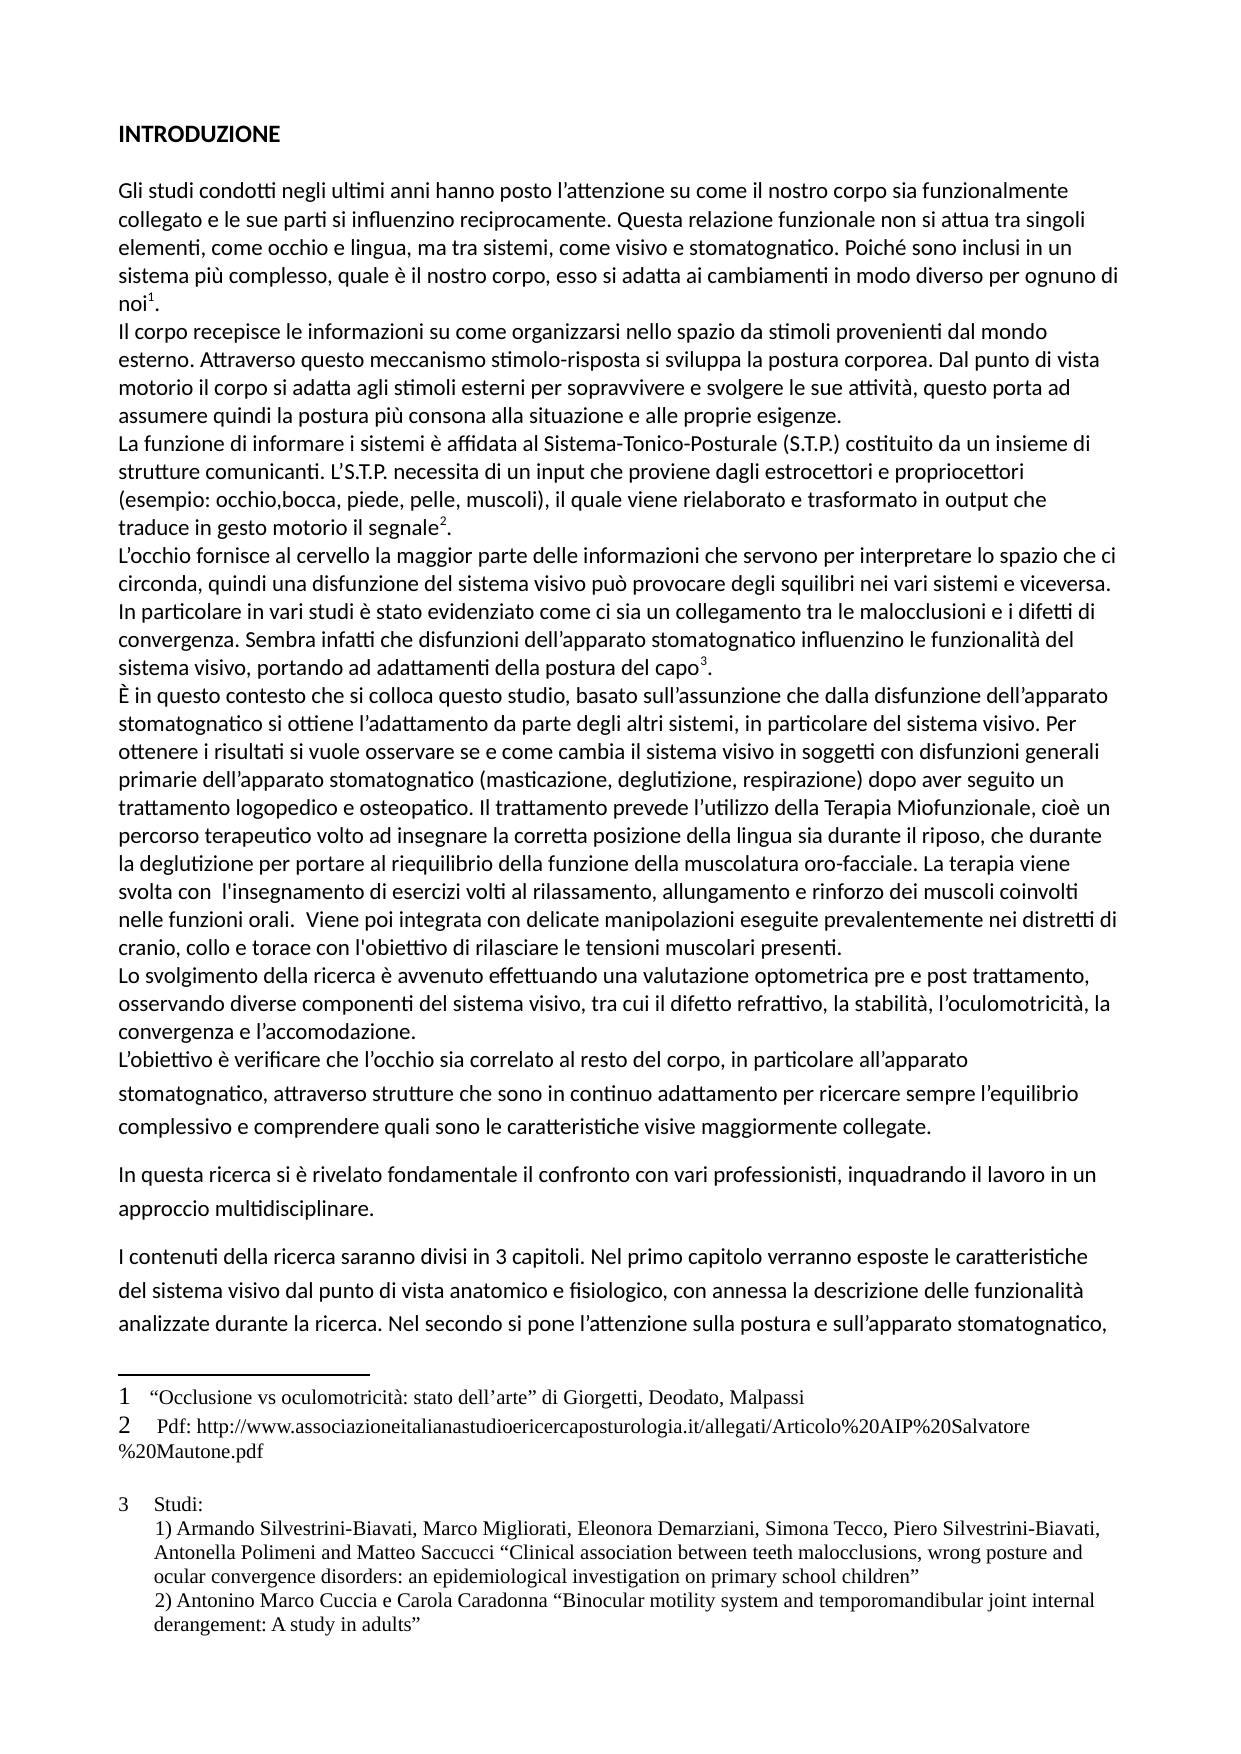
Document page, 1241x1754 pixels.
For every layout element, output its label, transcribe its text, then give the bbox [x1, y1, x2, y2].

text È in questo contesto che si colloca questo studio, basato sull’assunzione che dalla disfunzione dell’apparato stomatognatico si ottiene l’adattamento da parte degli altri sistemi, in particolare del sistema visivo. Per ottenere i risultati si vuole osservare se e come cambia il sistema visivo in soggetti con disfunzioni generali primarie dell’apparato stomatognatico (masticazione, deglutizione, respirazione) dopo aver seguito un trattamento logopedico e osteopatico. Il trattamento prevede l’utilizzo della Terapia Miofunzionale, cioè un percorso terapeutico volto ad insegnare la corretta posizione della lingua sia durante il riposo, che durante la deglutizione per portare al riequilibrio della funzione della muscolatura oro-facciale. La terapia viene svolta con l'insegnamento di esercizi volti al rilassamento, allungamento e rinforzo dei muscoli coinvolti nelle funzioni orali. Viene poi integrata con delicate manipolazioni eseguite prevalentemente nei distretti di cranio, collo e torace con l'obiettivo di rilasciare le tensioni muscolari presenti. [118, 681, 1122, 961]
text I contenuti della ricerca saranno divisi in 3 capitoli. Nel primo capitolo verranno esposte le caratteristiche del sistema visivo dal punto di vista anatomico e fisiologico, con annessa la descrizione delle funzionalità analizzate durante la ricerca. Nel secondo si pone l’attenzione sulla postura e sull’apparato stomatognatico, [118, 1242, 1122, 1337]
text “Occlusione vs oculomotricità: stato dell’arte” di Giorgetti, Deodato, Malpassi [118, 1381, 1122, 1410]
text 1) Armando Silvestrini-Biavati, Marco Migliorati, Eleonora Demarziani, Simona Tecco, Piero Silvestrini-Biavati, Antonella Polimeni and Matteo Saccucci “Clinical association between teeth malocclusions, wrong posture and ocular convergence disorders: an epidemiological investigation on primary school children” [118, 1516, 1122, 1588]
text Gli studi condotti negli ultimi anni hanno posto l’attenzione su come il nostro corpo sia funzionalmente collegato e le sue parti si influenzino reciprocamente. Questa relazione funzionale non si attua tra singoli elementi, come occhio e lingua, ma tra sistemi, come visivo e stomatognatico. Poiché sono inclusi in un sistema più complesso, quale è il nostro corpo, esso si adatta ai cambiamenti in modo diverso per ognuno di noi. [118, 177, 1122, 317]
text Pdf: http://www.associazioneitalianastudioericercaposturologia.it/allegati/Articolo%20AIP%20Salvatore%20Mautone.pdf [118, 1410, 1122, 1463]
text L’obiettivo è verificare che l’occhio sia correlato al resto del corpo, in particolare all’apparato stomatognatico, attraverso strutture che sono in continuo adattamento per ricercare sempre l’equilibrio complessivo e comprendere quali sono le caratteristiche visive maggiormente collegate. [118, 1045, 1122, 1140]
text L’occhio fornisce al cervello la maggior parte delle informazioni che servono per interpretare lo spazio che ci circonda, quindi una disfunzione del sistema visivo può provocare degli squilibri nei vari sistemi e viceversa. In particolare in vari studi è stato evidenziato come ci sia un collegamento tra le malocclusioni e i difetti di convergenza. Sembra infatti che disfunzioni dell’apparato stomatognatico influenzino le funzionalità del sistema visivo, portando ad adattamenti della postura del capo. [118, 541, 1122, 681]
text Il corpo recepisce le informazioni su come organizzarsi nello spazio da stimoli provenienti dal mondo esterno. Attraverso questo meccanismo stimolo-risposta si sviluppa la postura corporea. Dal punto di vista motorio il corpo si adatta agli stimoli esterni per sopravvivere e svolgere le sue attività, questo porta ad assumere quindi la postura più consona alla situazione e alle proprie esigenze. [118, 317, 1122, 429]
text Studi: [118, 1491, 1122, 1516]
text INTRODUZIONE [118, 118, 1122, 149]
text Lo svolgimento della ricerca è avvenuto effettuando una valutazione optometrica pre e post trattamento, osservando diverse componenti del sistema visivo, tra cui il difetto refrattivo, la stabilità, l’oculomotricità, la convergenza e l’accomodazione. [118, 961, 1122, 1045]
text La funzione di informare i sistemi è affidata al Sistema-Tonico-Posturale (S.T.P.) costituito da un insieme di strutture comunicanti. L’S.T.P. necessita di un input che proviene dagli estrocettori e propriocettori (esempio: occhio,bocca, piede, pelle, muscoli), il quale viene rielaborato e trasformato in output che traduce in gesto motorio il segnale. [118, 429, 1122, 541]
text In questa ricerca si è rivelato fondamentale il confronto con vari professionisti, inquadrando il lavoro in un approccio multidisciplinare. [118, 1161, 1122, 1222]
text 2) Antonino Marco Cuccia e Carola Caradonna “Binocular motility system and temporomandibular joint internal derangement: A study in adults” [118, 1588, 1122, 1636]
